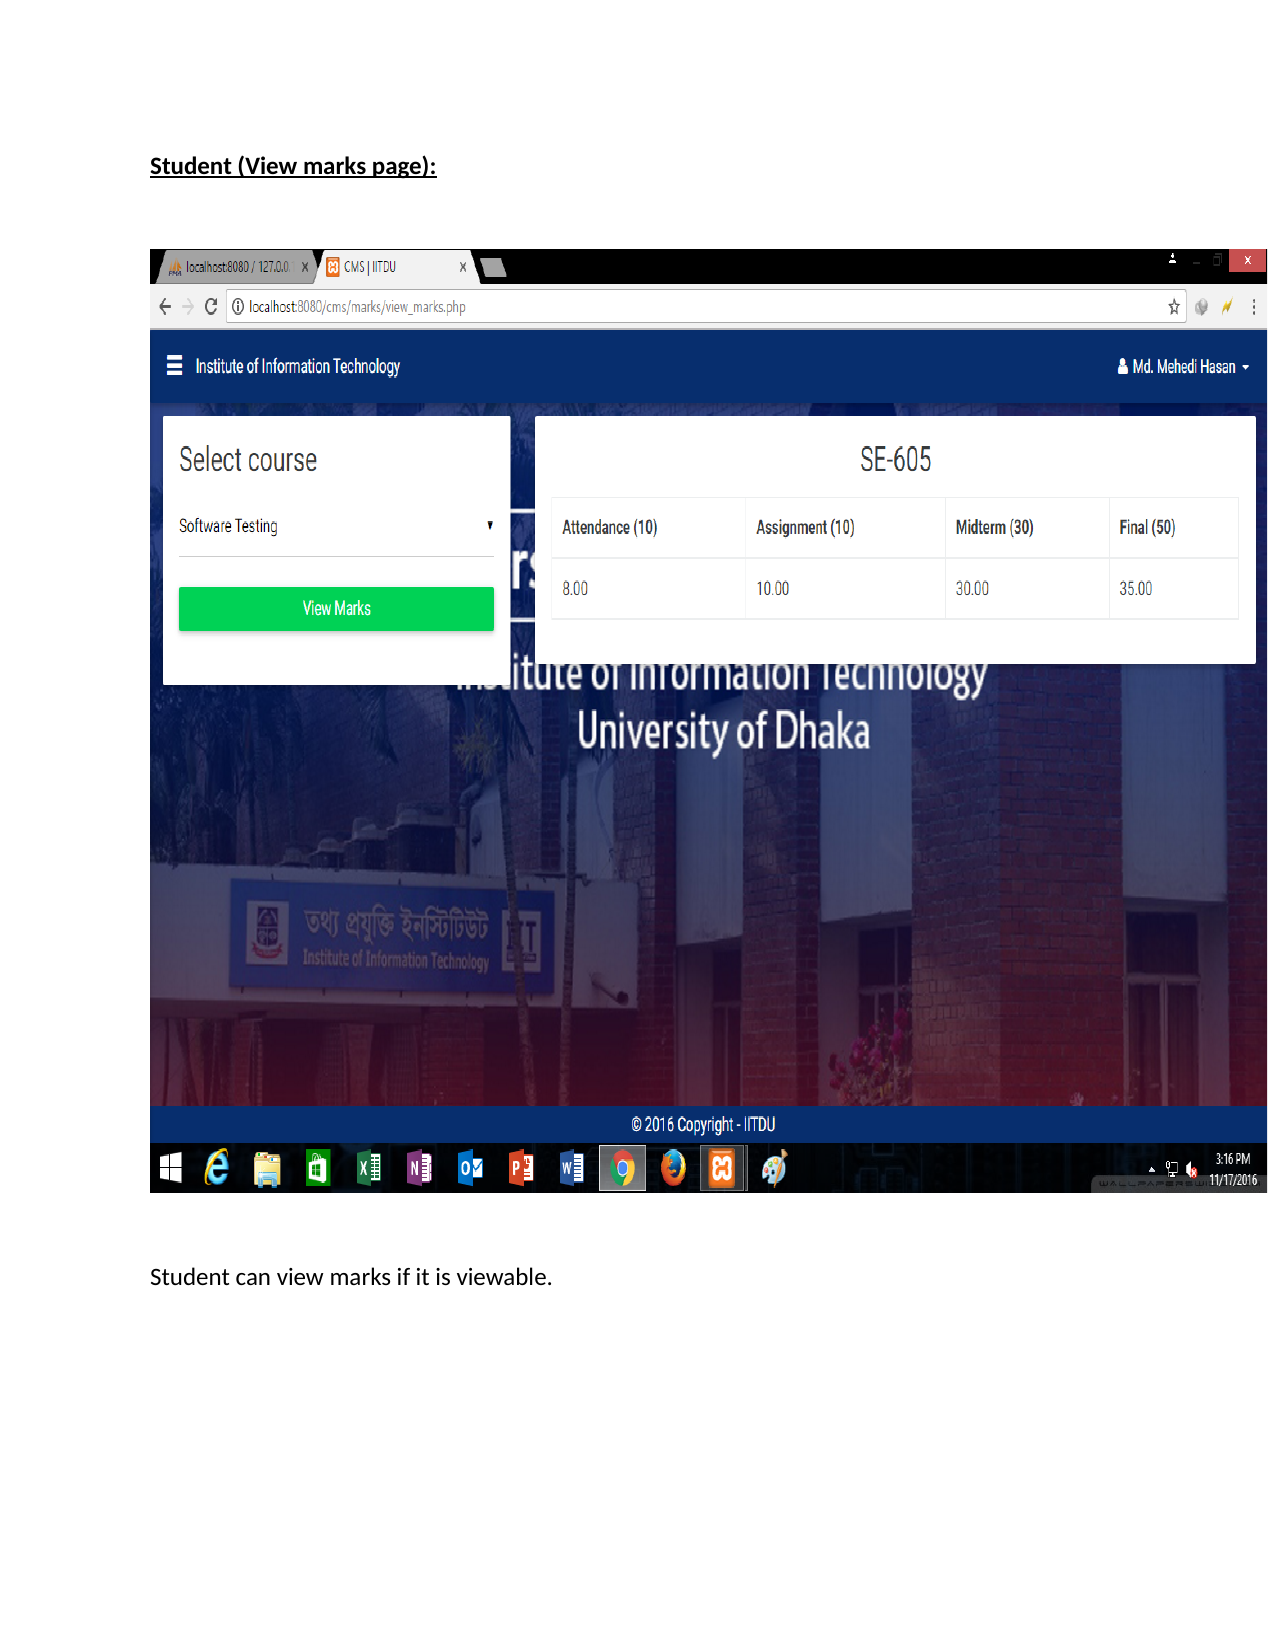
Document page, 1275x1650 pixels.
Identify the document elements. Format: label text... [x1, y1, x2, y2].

text Student can view marks if it is viewable. [150, 1262, 1125, 1292]
text Student (View marks page): [150, 150, 1125, 181]
picture [150, 249, 1268, 1193]
